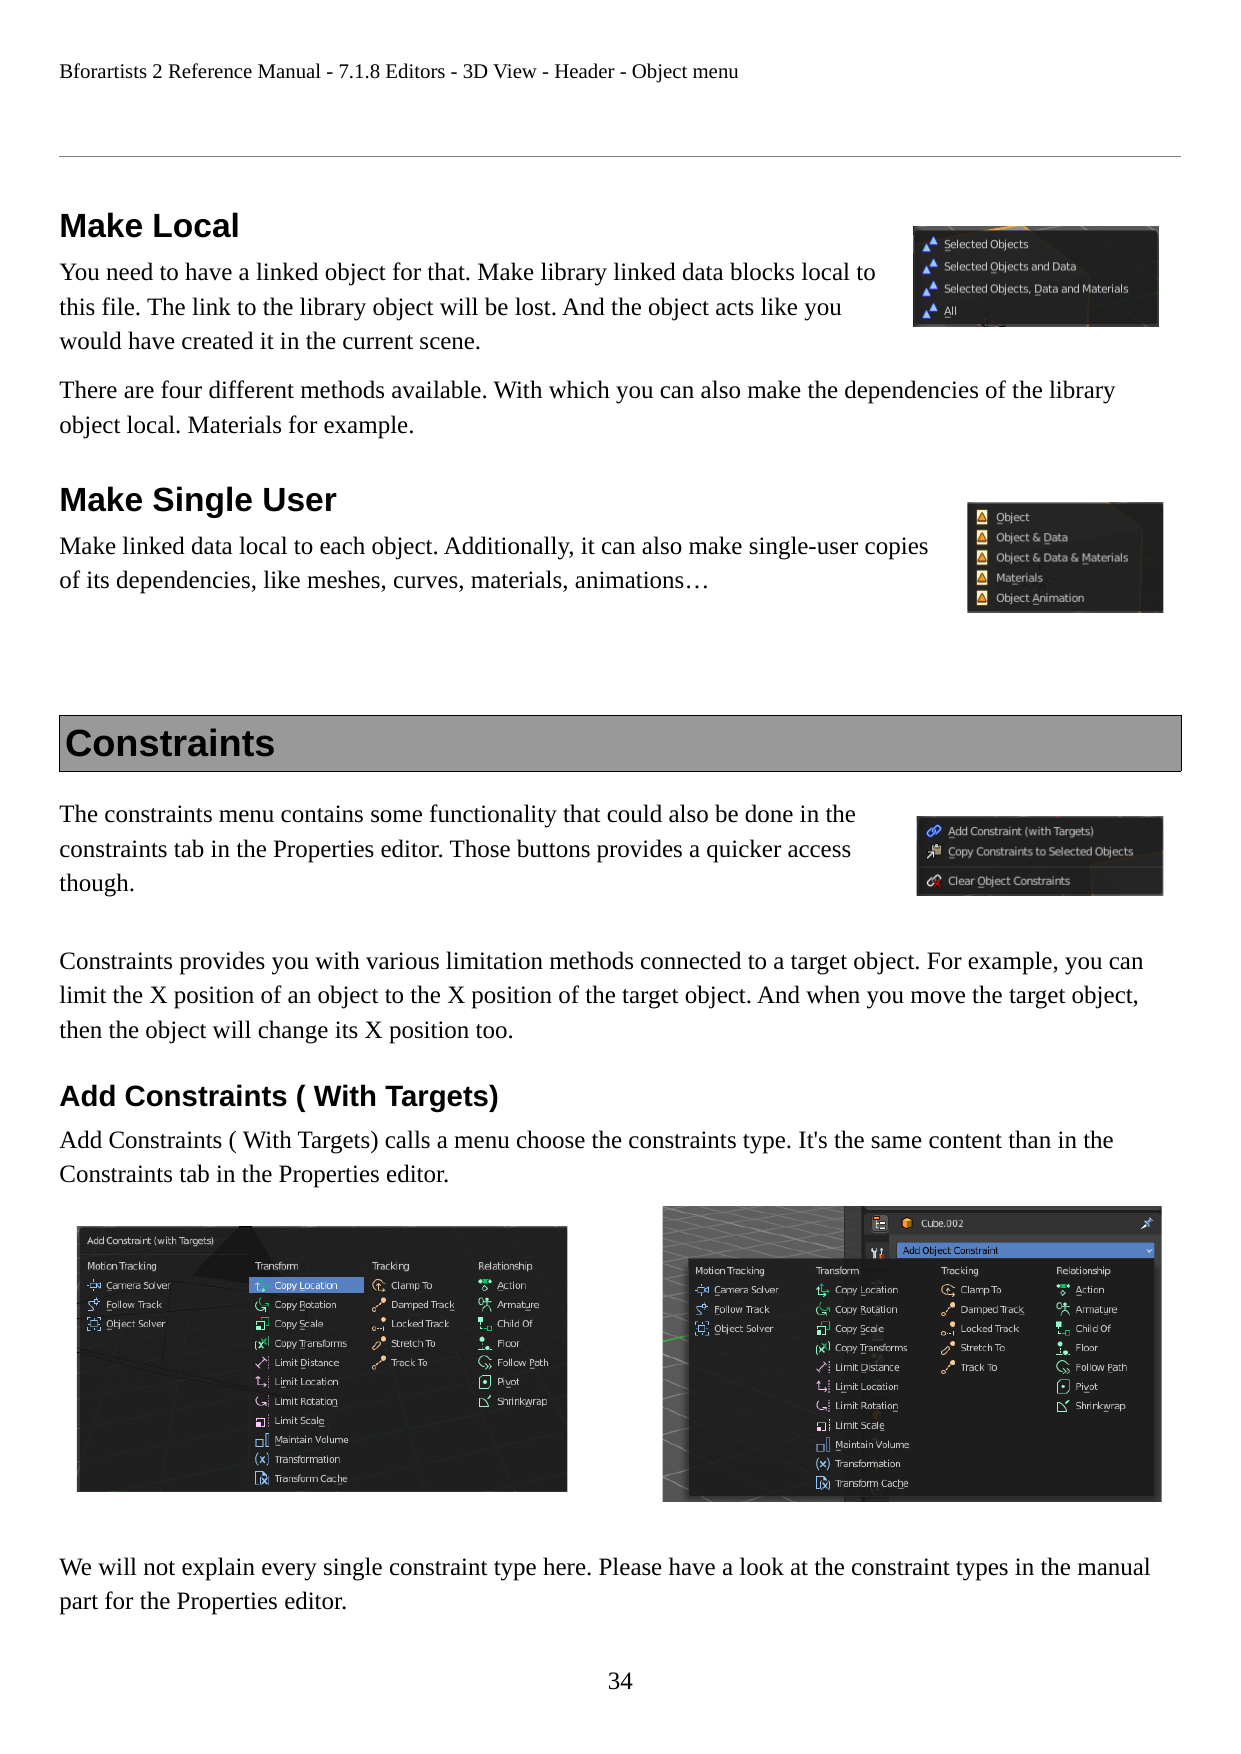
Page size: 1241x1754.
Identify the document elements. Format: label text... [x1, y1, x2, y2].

text We will not explain every single constraint type here. Please have a look at the constraint types in the manual part for the Properties editor. [59, 1552, 1181, 1615]
text The constraints menu contains some functionality that could also be done in the constraints tab in the Properties editor. Those buttons provides a quicker access though. [59, 799, 1181, 897]
subtitle Add Constraints ( With Targets) [59, 1079, 1181, 1112]
text There are four different methods available. With which you can also make the dependencies of the library object local. Materials for example. [59, 376, 1181, 439]
picture [913, 226, 1159, 327]
text You need to have a linked object for that. Make library linked data blocks local to this file. The link to the library object will be lost. And the object acts like you would have created it in the current scene. [59, 257, 1181, 355]
text Constraints provides you with various limitation methods connected to a target object. For example, you can limit the X position of an object to the X position of the target object. And when you move the target object, then the object will change its X position too. [59, 946, 1181, 1044]
subtitle Make Local [59, 206, 1181, 245]
table_header Constraints [60, 716, 1181, 771]
picture [662, 1206, 1162, 1502]
subtitle Make Single User [59, 480, 1181, 518]
text Add Constraints ( With Targets) calls a menu choose the constraints type. It's the same content than in the Constraints tab in the Properties editor. [59, 1125, 1181, 1188]
picture [916, 816, 1164, 896]
text Make linked data local to each object. Additionally, it can also make single-user copies of its dependencies, like meshes, curves, materials, animations… [59, 531, 967, 594]
picture [967, 502, 1164, 613]
picture [76, 1226, 568, 1492]
